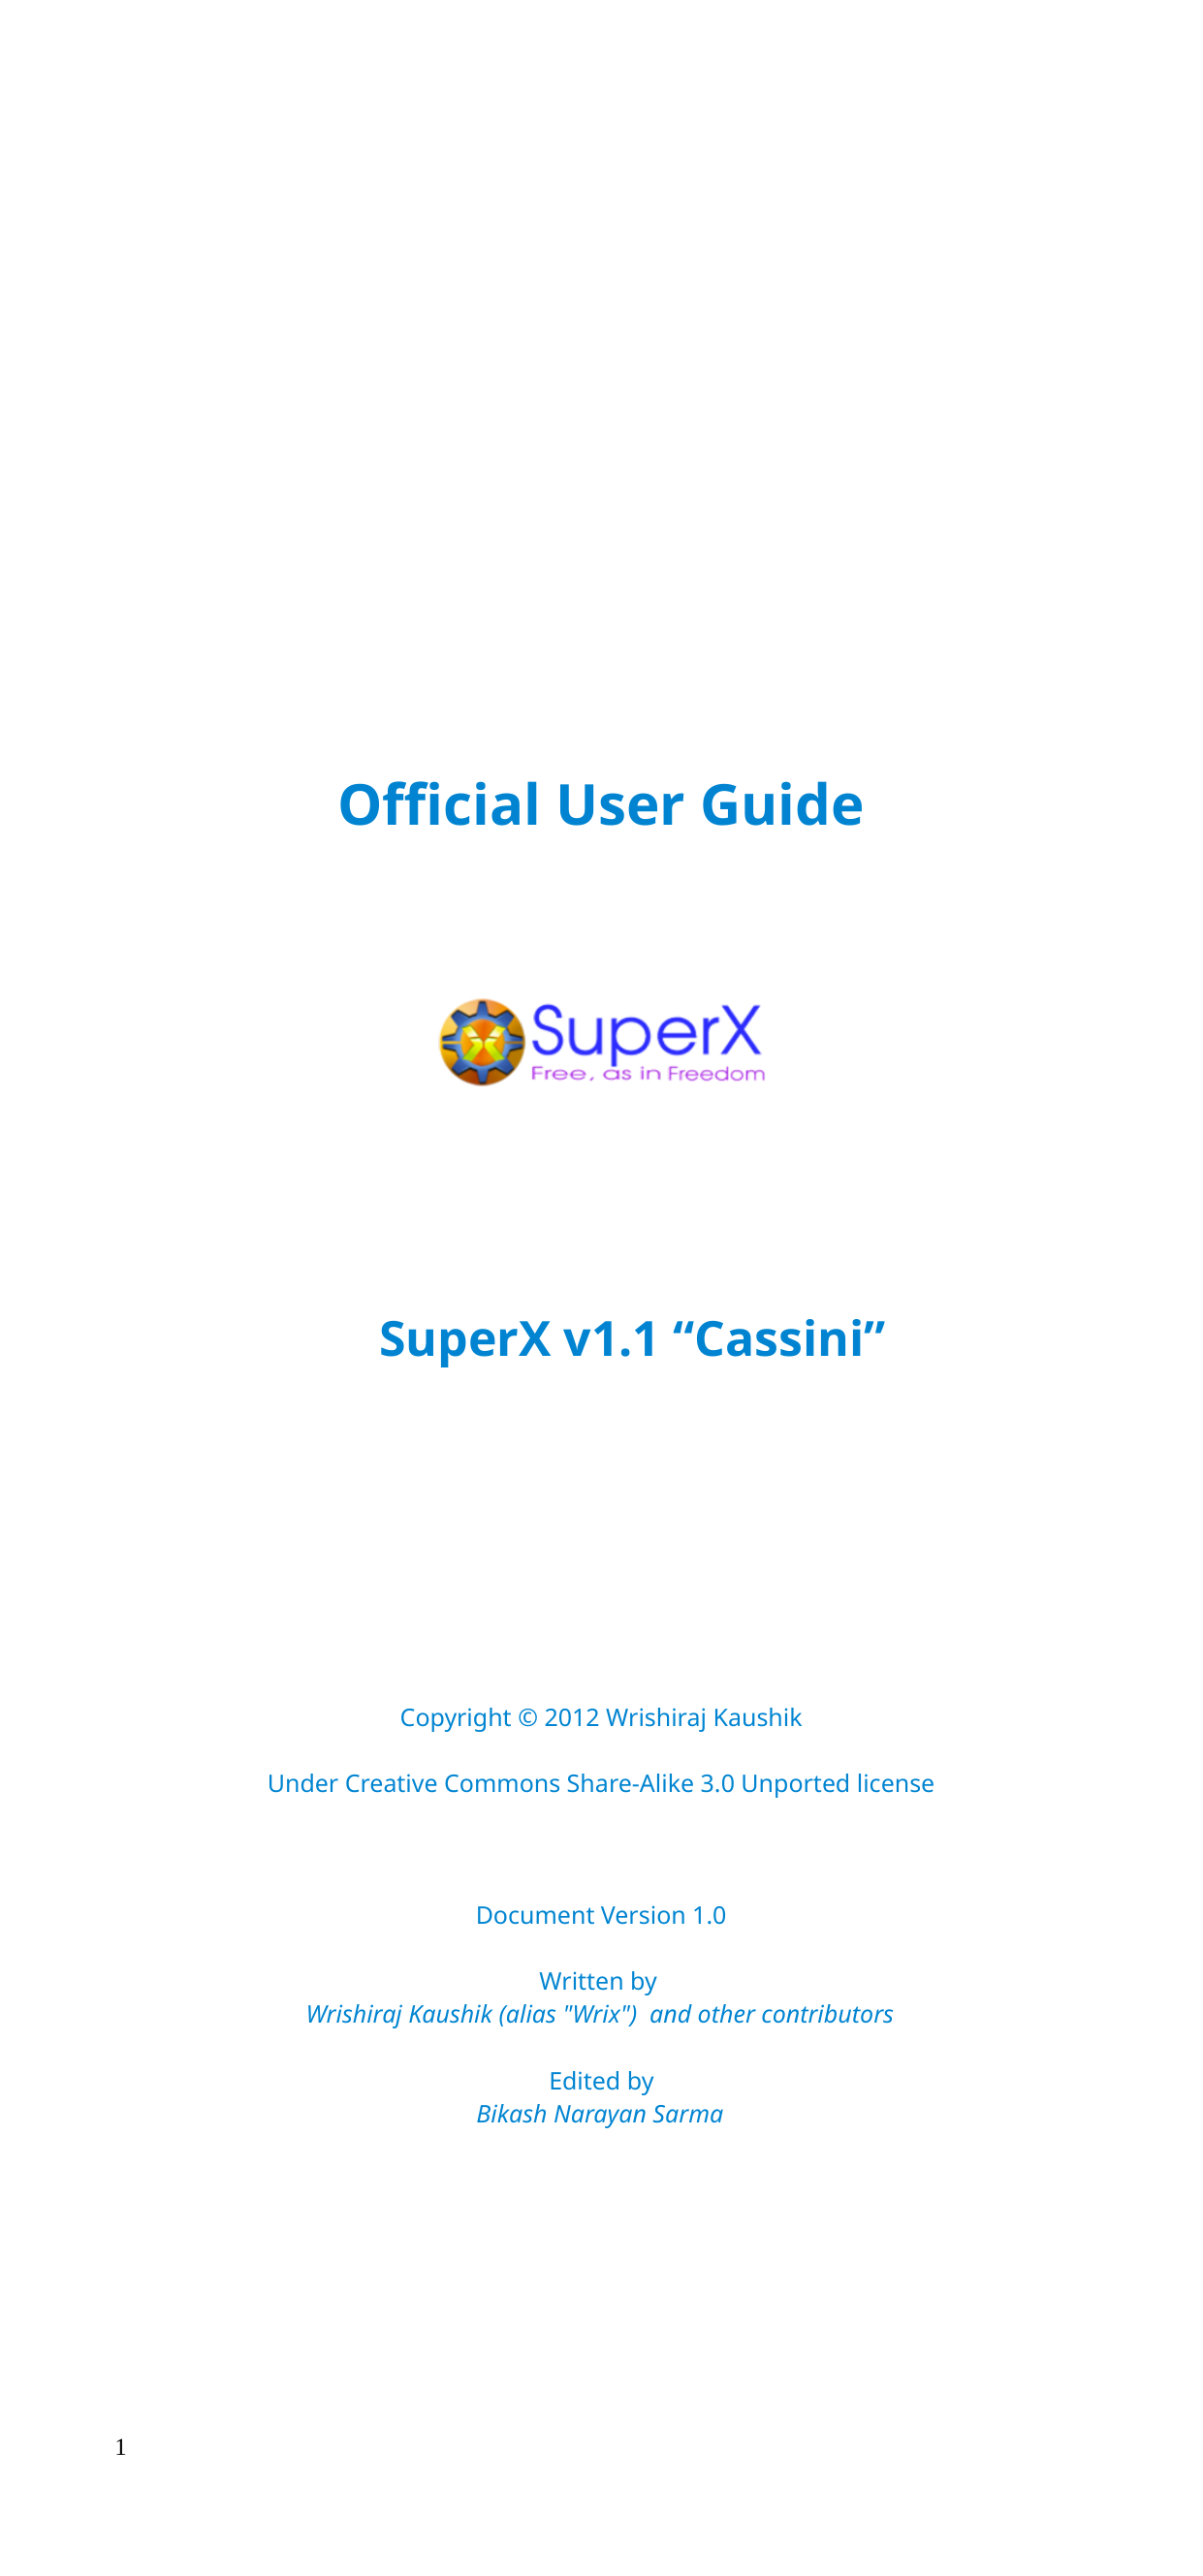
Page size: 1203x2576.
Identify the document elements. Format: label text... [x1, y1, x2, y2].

text Written by [114, 1964, 1088, 1997]
text SuperX v1.1 “Cassini” [114, 1304, 1088, 1370]
text Edited by [114, 2063, 1088, 2096]
picture [435, 997, 782, 1088]
text Document Version 1.0 [114, 1899, 1088, 1932]
text Copyright © 2012 Wrishiraj Kaushik [114, 1700, 1088, 1733]
text Official User Guide [114, 765, 1088, 842]
text Bikash Narayan Sarma [114, 2096, 1088, 2129]
text Wrishiraj Kaushik (alias "Wrix") and other contributors [114, 1997, 1088, 2030]
text Under Creative Commons Share-Alike 3.0 Unported license [114, 1767, 1088, 1800]
